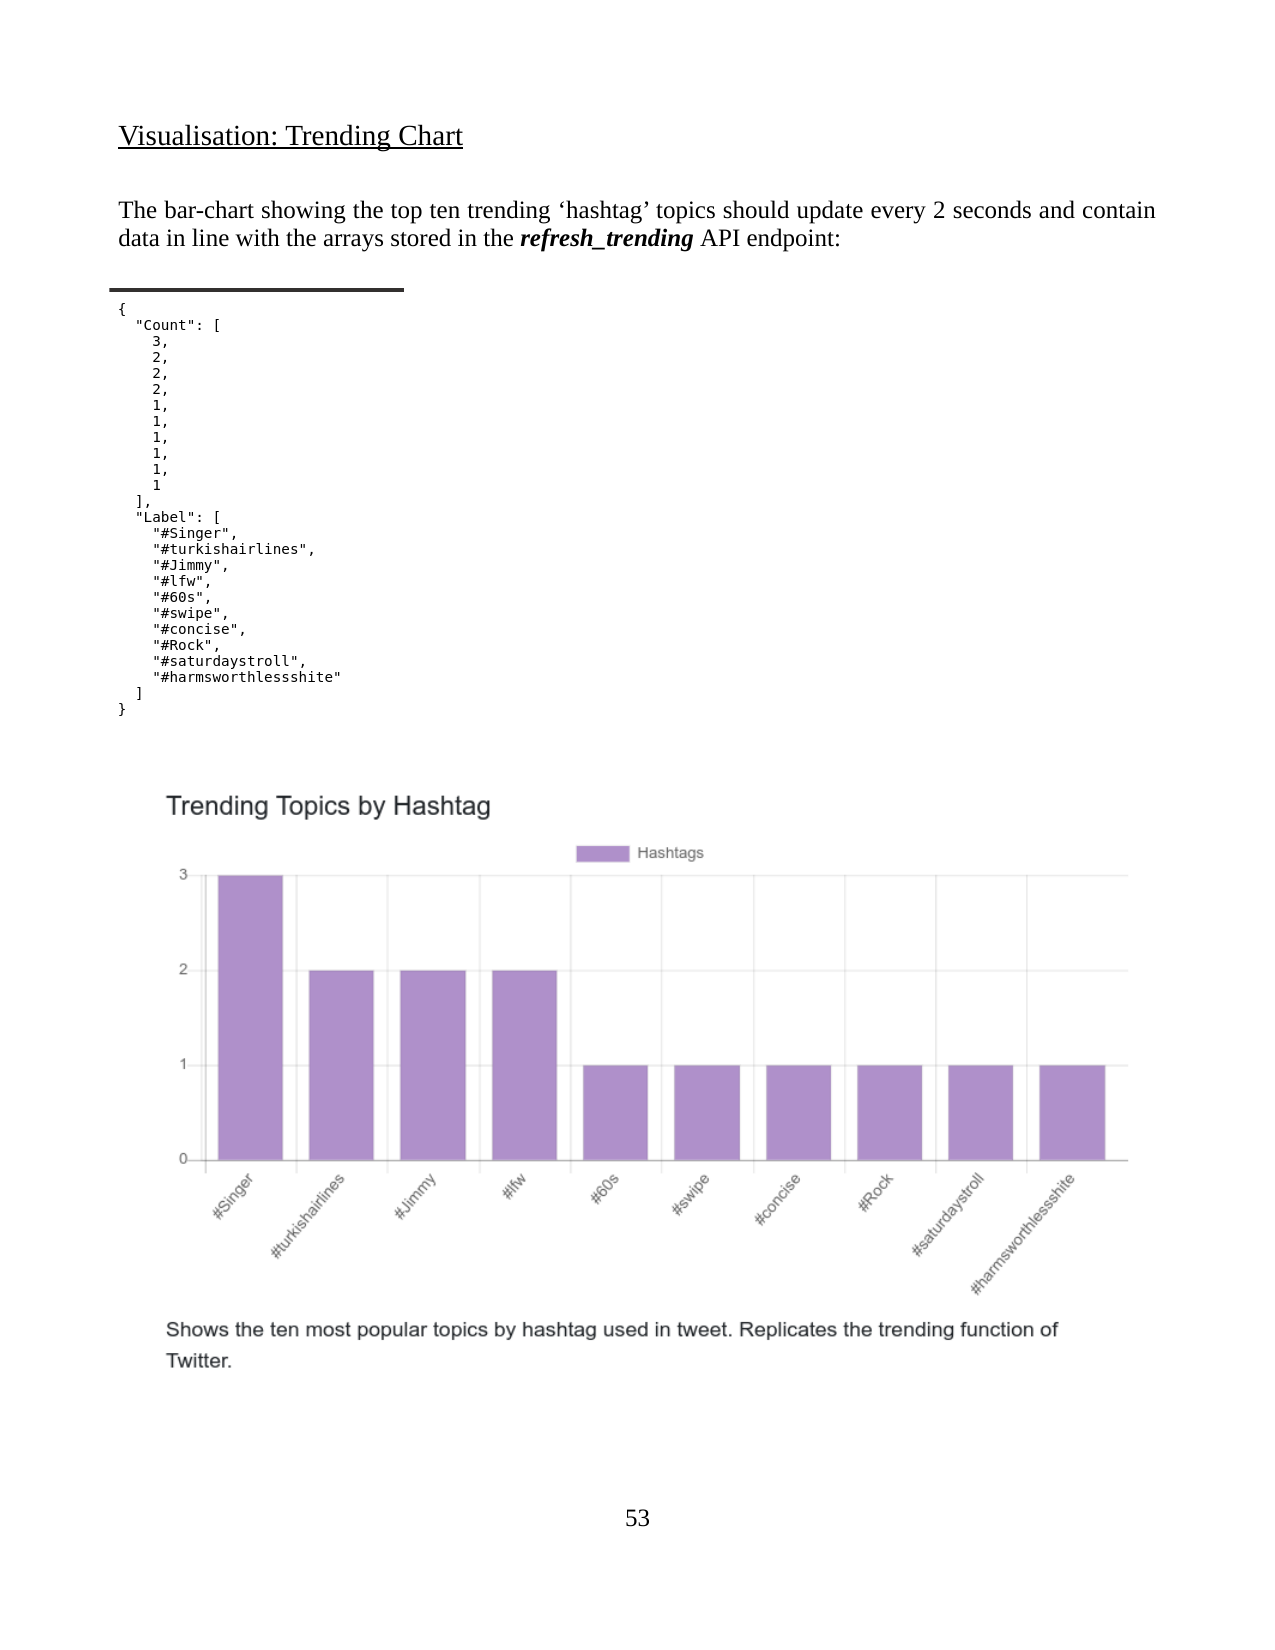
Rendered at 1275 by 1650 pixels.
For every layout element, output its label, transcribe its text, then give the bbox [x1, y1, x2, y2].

text Visualisation: Trending Chart [118, 118, 1157, 152]
text The bar-chart showing the top ten trending ‘hashtag’ topics should update every 2 seconds and contain data in line with the arrays stored in the refresh_trending API endpoint: [118, 195, 1157, 252]
picture [118, 755, 1157, 1418]
picture [109, 288, 404, 738]
